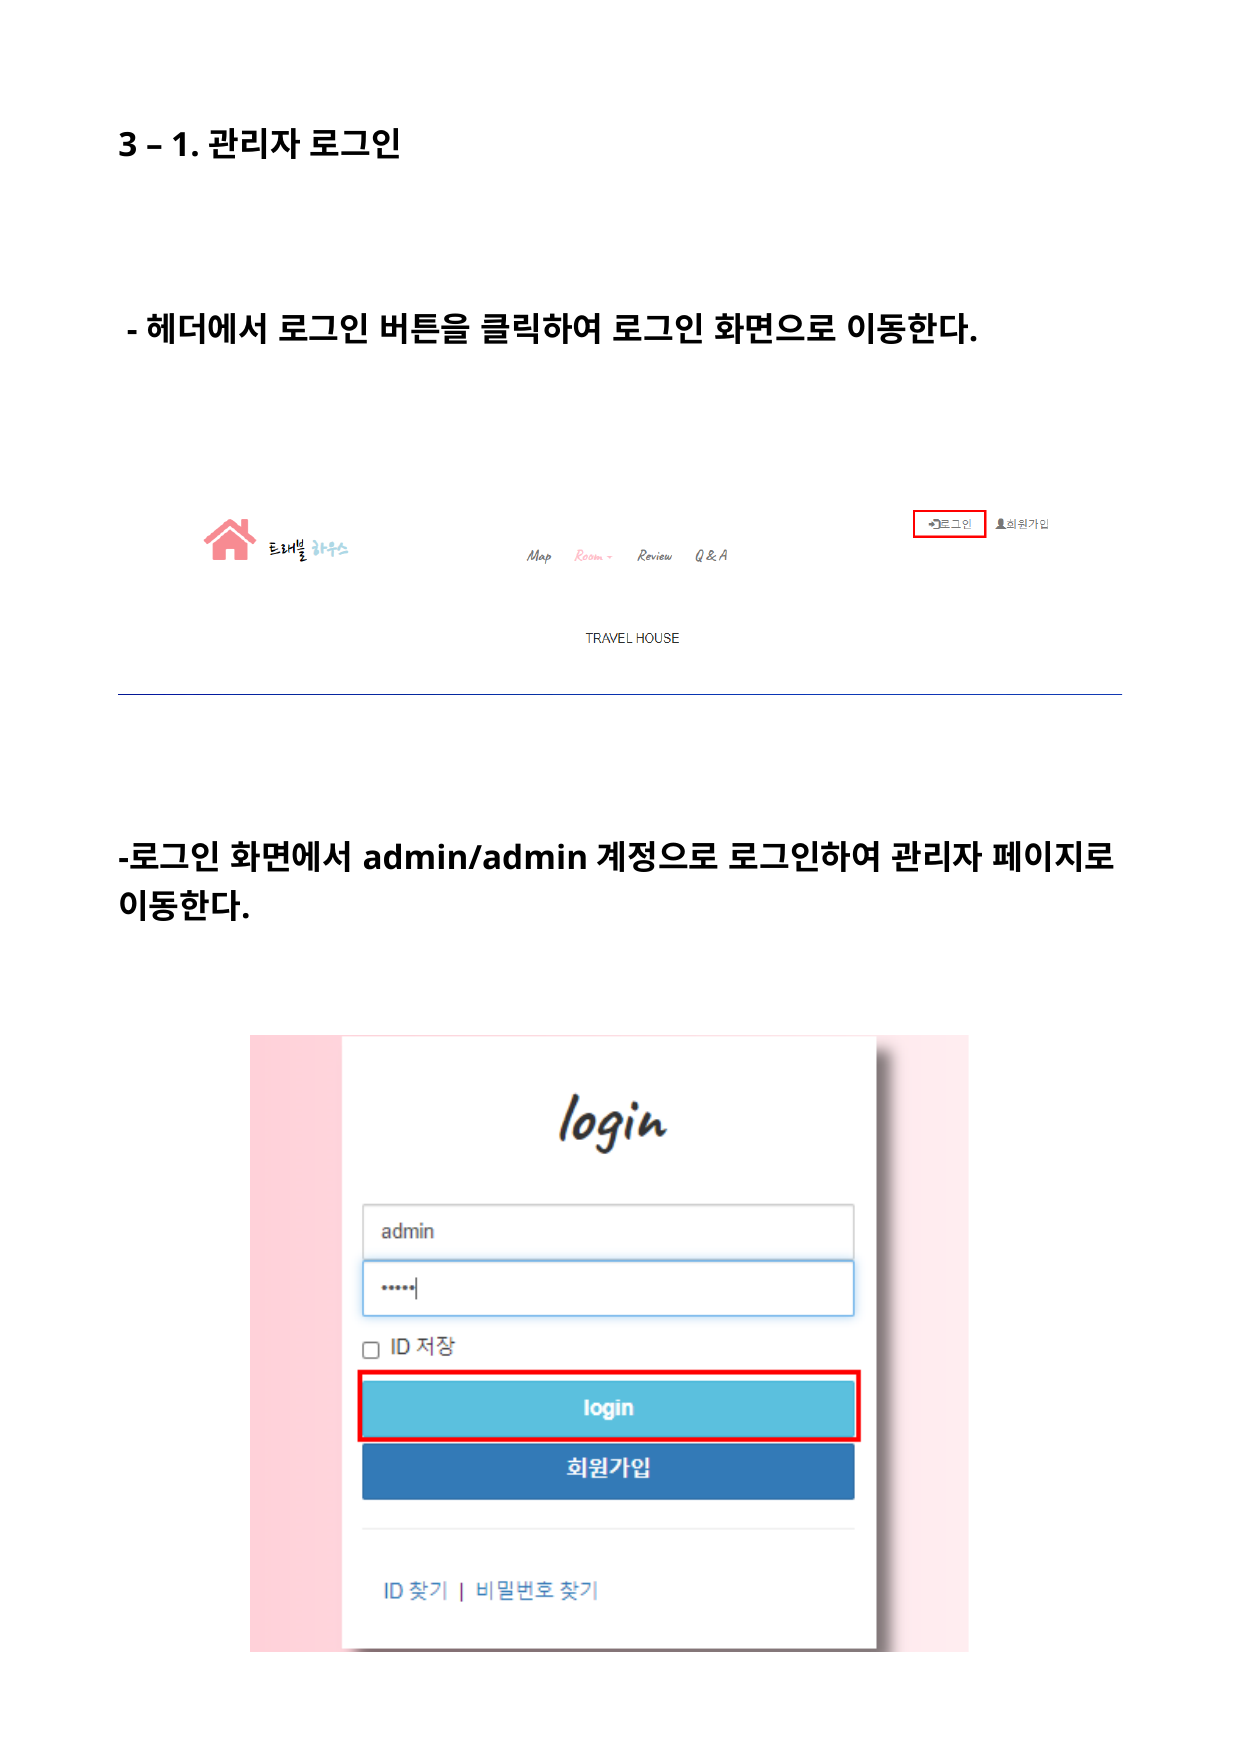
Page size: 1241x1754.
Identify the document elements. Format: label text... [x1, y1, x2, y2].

picture [118, 508, 1123, 695]
text - 헤더에서 로그인 버튼을 클릭하여 로그인 화면으로 이동한다. [118, 303, 1122, 351]
text -로그인 화면에서 admin/admin 계정으로 로그인하여 관리자 페이지로 이동한다. [118, 831, 1122, 928]
picture [250, 1035, 969, 1652]
text 3 – 1. 관리자 로그인 [118, 118, 1122, 167]
